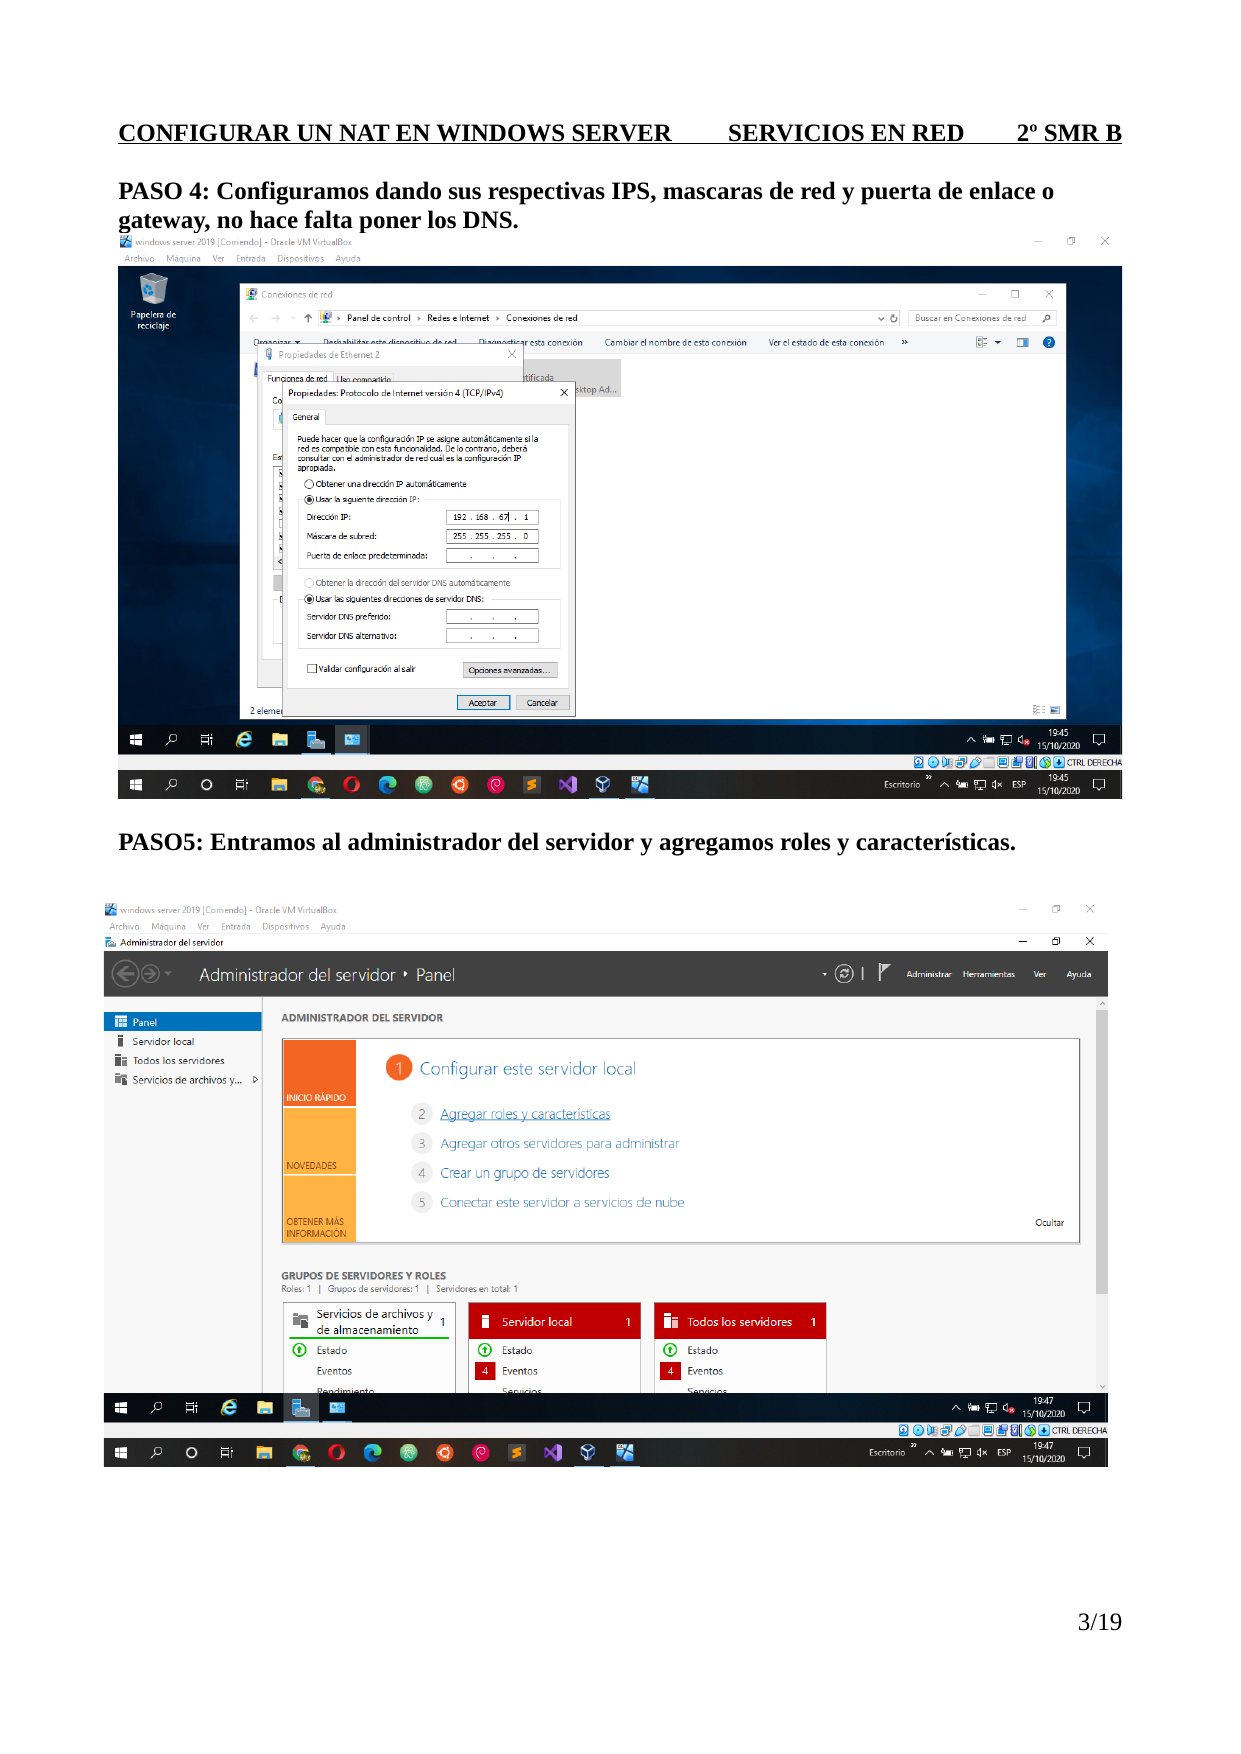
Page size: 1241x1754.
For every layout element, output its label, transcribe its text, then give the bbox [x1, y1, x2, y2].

picture [118, 233, 1123, 799]
text PASO5: Entramos al administrador del servidor y agregamos roles y características. [118, 827, 1122, 856]
text PASO 4: Configuramos dando sus respectivas IPS, mascaras de red y puerta de enlace o gateway, no hace falta poner los DNS. [118, 176, 1122, 233]
picture [103, 901, 1108, 1467]
